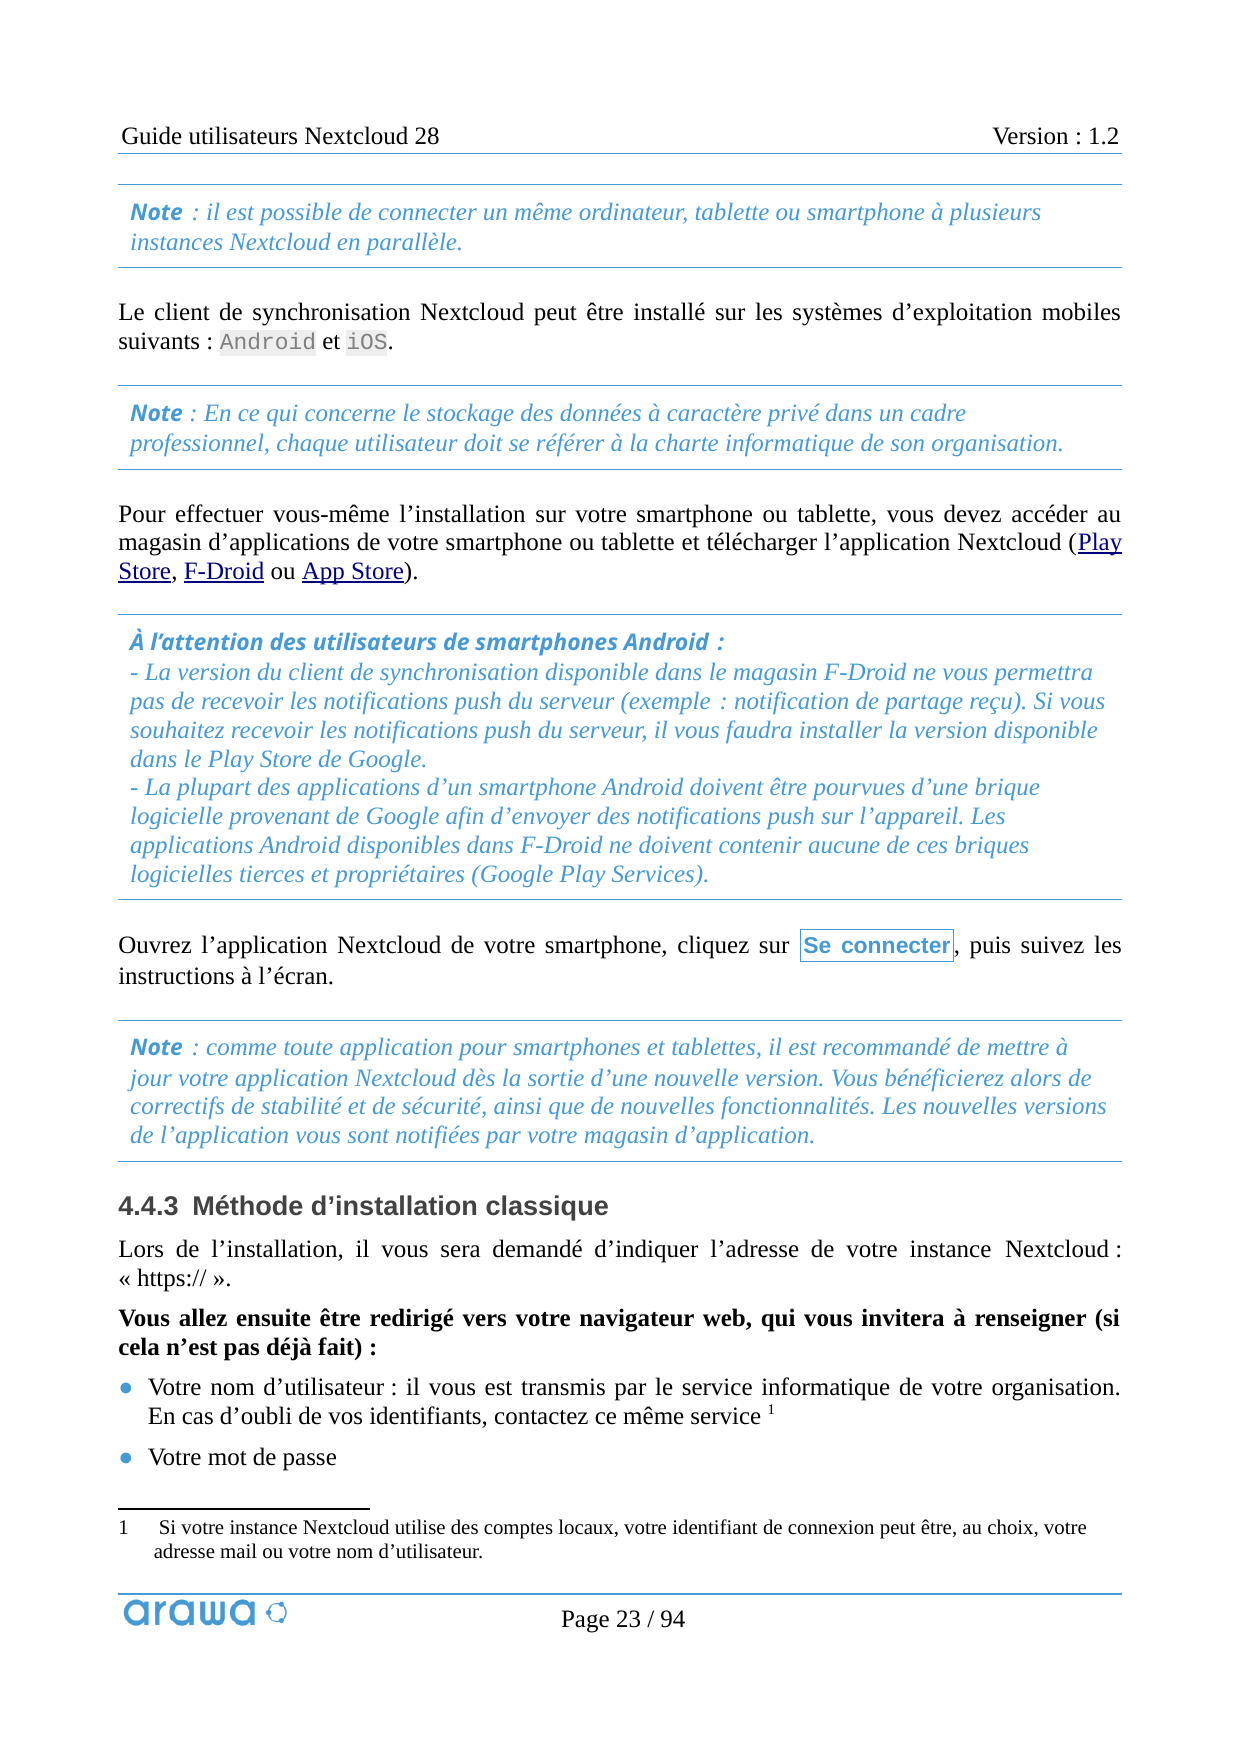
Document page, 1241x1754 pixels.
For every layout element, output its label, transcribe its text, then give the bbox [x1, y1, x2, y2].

picture [121, 1597, 290, 1628]
text Lors de l’installation, il vous sera demandé d’indiquer l’adresse de votre instance Nextcloud : « https:// ». [118, 1234, 1122, 1291]
text À l’attention des utilisateurs de smartphones Android : - La version du client de synchronisation disponible dans le magasin F-Droid ne vous permettra pas de recevoir les notifications push du serveur (exemple : notification de partage reçu). Si vous souhaitez recevoir les notifications push du serveur, il vous faudra installer la version disponible dans le Play Store de Google. - La plupart des applications d’un smartphone Android doivent être pourvues d’une brique logicielle provenant de Google afin d’envoyer des notifications push sur l’appareil. Les applications Android disponibles dans F-Droid ne doivent contenir aucune de ces briques logicielles tierces et propriétaires (Google Play Services). [118, 615, 1122, 899]
list Si votre instance Nextcloud utilise des comptes locaux, votre identifiant de connexion peut être, au choix, votre adresse mail ou votre nom d’utilisateur. [118, 1515, 1122, 1563]
subtitle Méthode d’installation classique [118, 1190, 1122, 1221]
text Pour effectuer vous-même l’installation sur votre smartphone ou tablette, vous devez accéder au magasin d’applications de votre smartphone ou tablette et télécharger l’application Nextcloud (Play Store, F-Droid ou App Store). [118, 499, 1122, 585]
text Note : il est possible de connecter un même ordinateur, tablette ou smartphone à plusieurs instances Nextcloud en parallèle. [118, 185, 1122, 267]
text Vous allez ensuite être redirigé vers votre navigateur web, qui vous invitera à renseigner (si cela n’est pas déjà fait) : [118, 1303, 1122, 1361]
text Note : comme toute application pour smartphones et tablettes, il est recommandé de mettre à jour votre application Nextcloud dès la sortie d’une nouvelle version. Vous bénéficierez alors de correctifs de stabilité et de sécurité, ainsi que de nouvelles fonctionnalités. Les nouvelles versions de l’application vous sont notifiées par votre magasin d’application. [118, 1021, 1122, 1161]
list Votre nom d’utilisateur : il vous est transmis par le service informatique de votre organisation. En cas d’oubli de vos identifiants, contactez ce même service [118, 1372, 1122, 1430]
text Ouvrez l’application Nextcloud de votre smartphone, cliquez sur Se connecter, puis suivez les instructions à l’écran. [118, 929, 1122, 990]
list Votre mot de passe [118, 1442, 1122, 1471]
text Le client de synchronisation Nextcloud peut être installé sur les systèmes d’exploitation mobiles suivants : Android et iOS. [118, 297, 1122, 356]
text Note : En ce qui concerne le stockage des données à caractère privé dans un cadre professionnel, chaque utilisateur doit se référer à la charte informatique de son organisation. [118, 386, 1122, 469]
